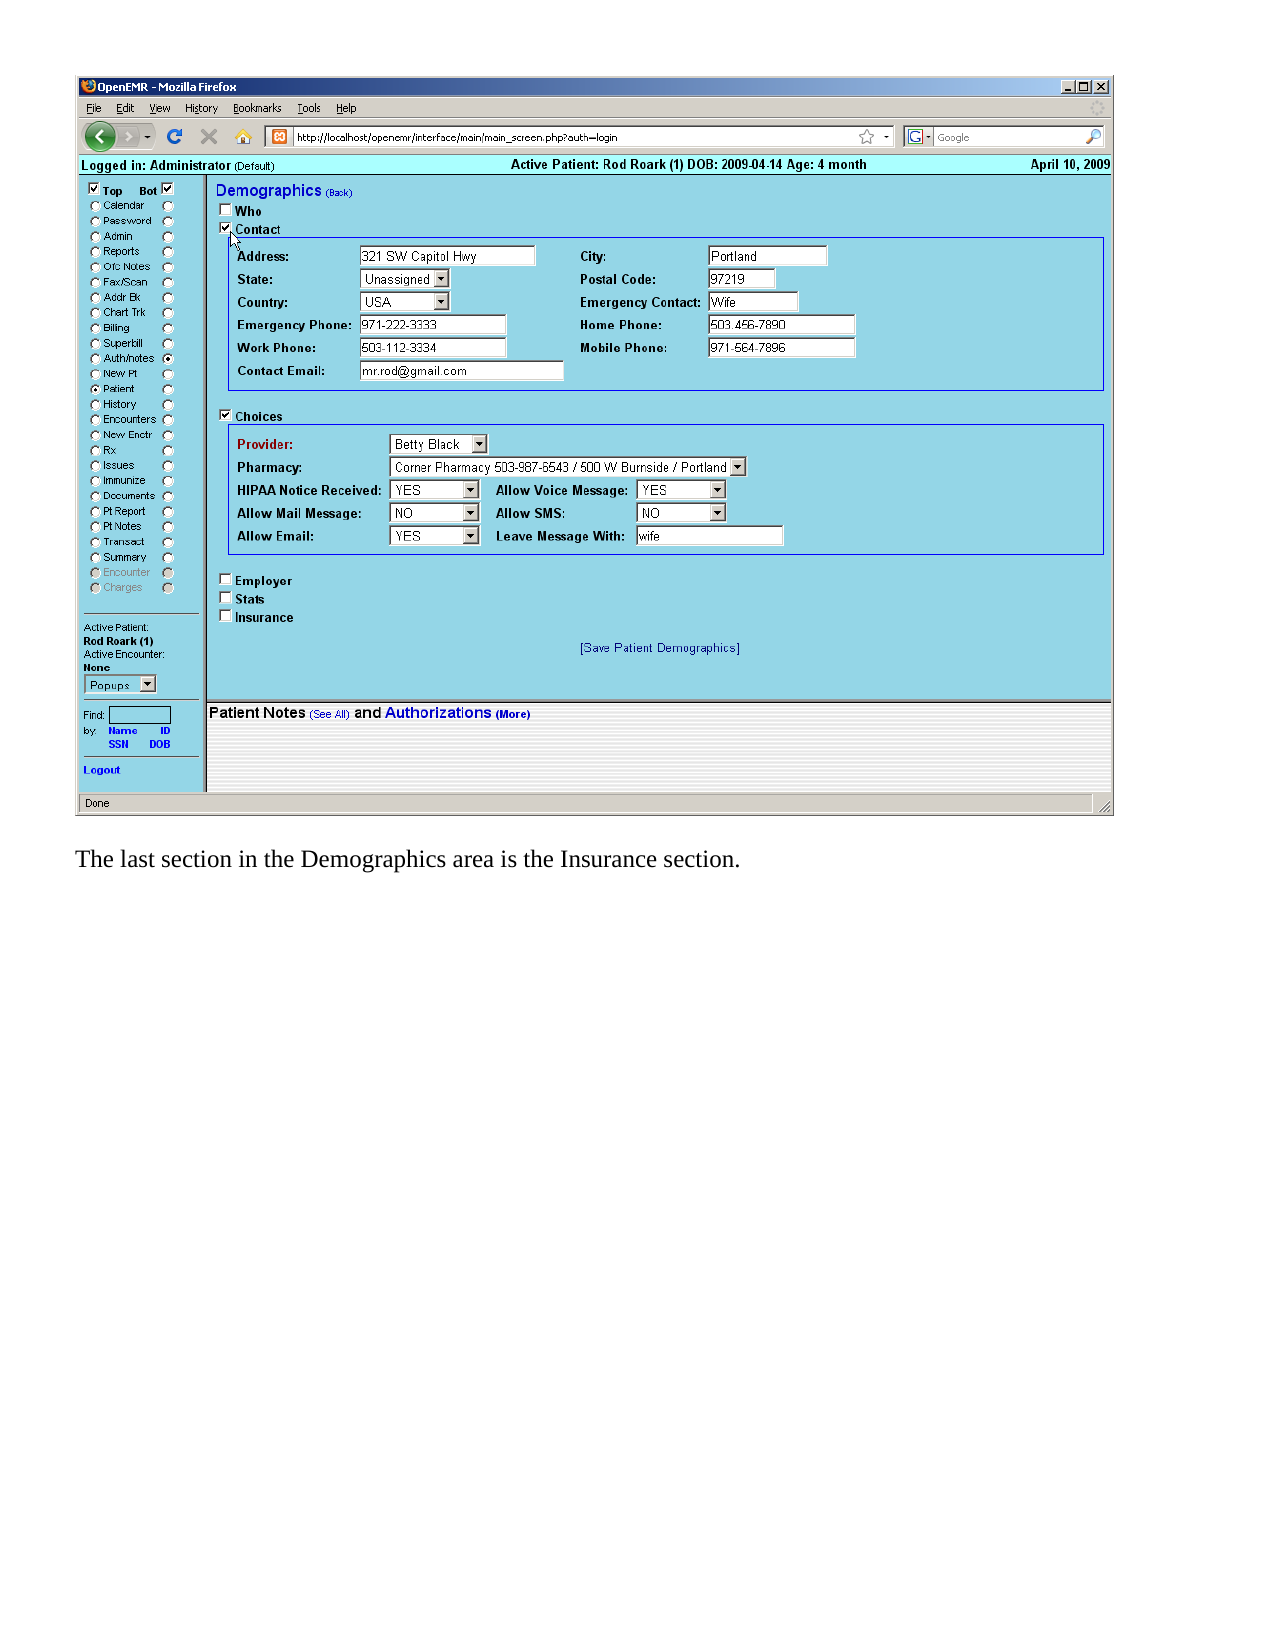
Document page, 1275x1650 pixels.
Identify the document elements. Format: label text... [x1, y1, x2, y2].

text The last section in the Demographics area is the Insurance section. [75, 844, 1200, 873]
picture [75, 75, 1114, 816]
